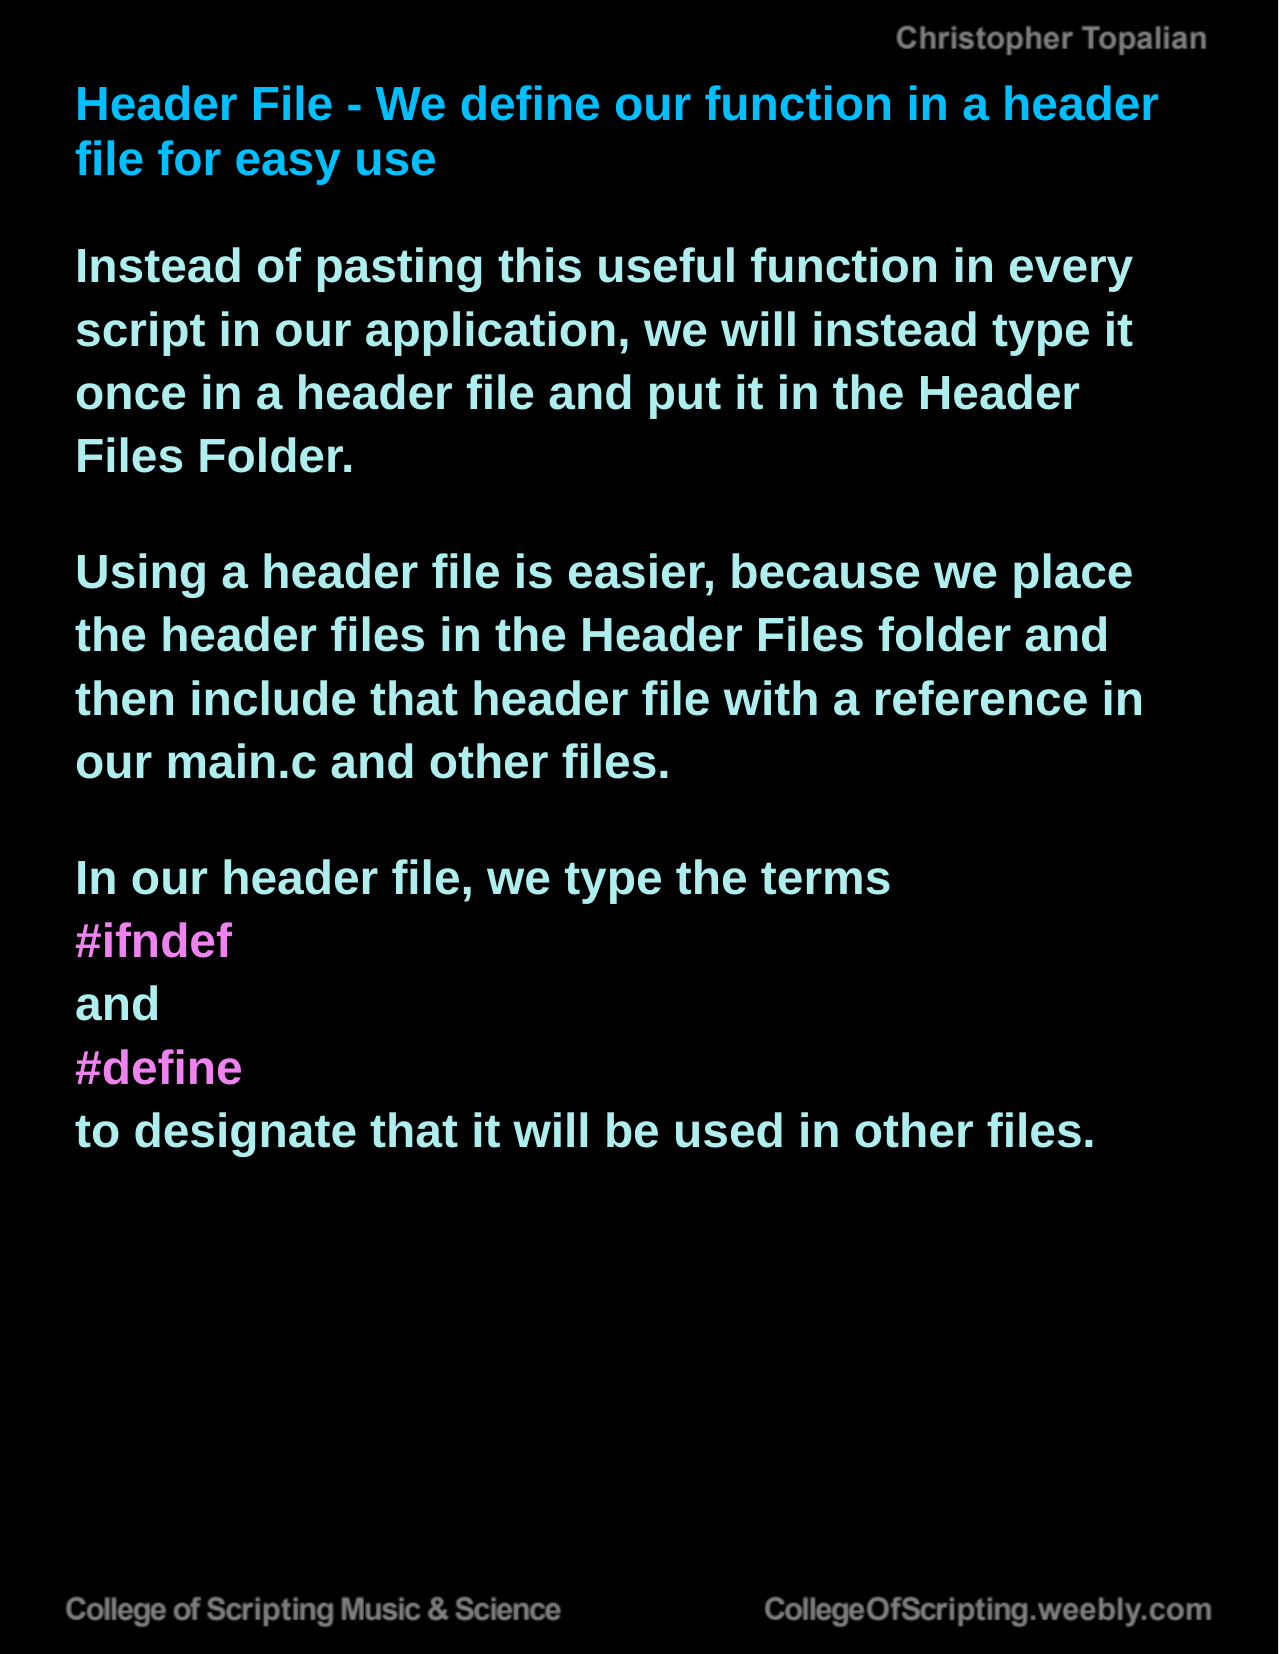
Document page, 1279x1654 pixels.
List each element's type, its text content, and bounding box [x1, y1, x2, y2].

text In our header file, we type the terms [75, 849, 1203, 904]
text to designate that it will be used in other files. [75, 1102, 1203, 1157]
text Using a header file is easier, because we place the header files in the Header Files folder and then include that header file with a reference in our main.c and other files. [75, 543, 1203, 788]
text and [75, 976, 1203, 1031]
subtitle Header File - We define our function in a header file for easy use [75, 75, 1203, 185]
text #define [75, 1039, 1203, 1094]
text Instead of pasting this useful function in every script in our application, we will instead type it once in a header file and put it in the Header Files Folder. [75, 238, 1203, 483]
text #ifndef [75, 912, 1203, 967]
